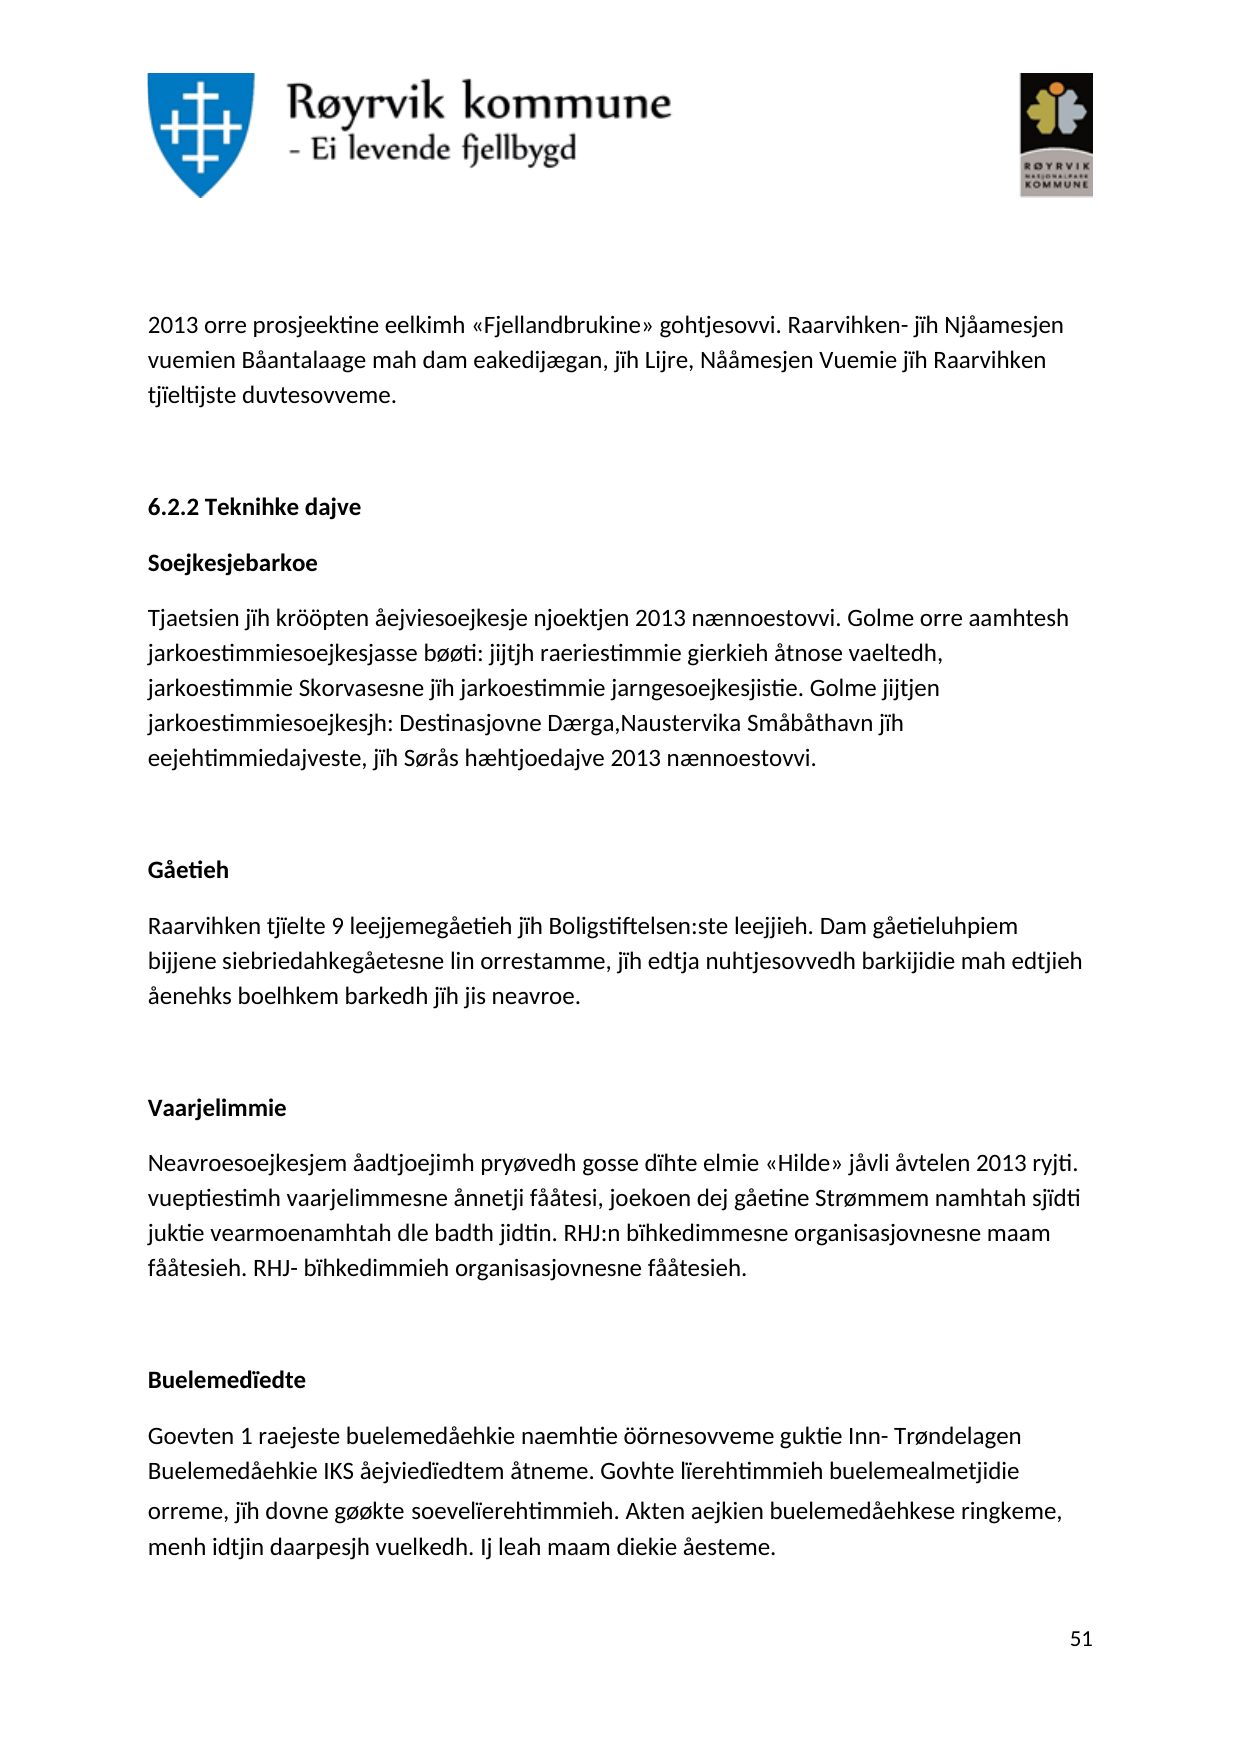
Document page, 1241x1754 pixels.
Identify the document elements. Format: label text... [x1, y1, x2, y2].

text Soejkesjebarkoe [148, 547, 1093, 577]
text Gåetieh [148, 854, 1093, 885]
text Tjaetsien jïh krööpten åejviesoejkesje njoektjen 2013 nænnoestovvi. Golme orre aamhtesh jarkoestimmiesoejkesjasse bøøti: jijtjh raeriestimmie gierkieh åtnose vaeltedh, jarkoestimmie Skorvasesne jïh jarkoestimmie jarngesoejkesjistie. Golme jijtjen jarkoestimmiesoejkesjh: Destinasjovne Dærga,Naustervika Småbåthavn jïh eejehtimmiedajveste, jïh Sørås hæhtjoedajve 2013 nænnoestovvi. [148, 603, 1093, 773]
text Neavroesoejkesjem åadtjoejimh pryøvedh gosse dïhte elmie «Hilde» jåvli åvtelen 2013 ryjti. vueptiestimh vaarjelimmesne ånnetji fååtesi, joekoen dej gåetine Strømmem namhtah sjïdti juktie vearmoenamhtah dle badth jidtin. RHJ:n bïhkedimmesne organisasjovnesne maam fååtesieh. RHJ- bïhkedimmieh organisasjovnesne fååtesieh. [148, 1148, 1093, 1283]
text Buelemedïedte [148, 1364, 1093, 1395]
text 6.2.2 Teknihke dajve [148, 491, 1093, 521]
picture [147, 73, 1093, 198]
text Raarvihken tjïelte 9 leejjemegåetieh jïh Boligstiftelsen:ste leejjieh. Dam gåetieluhpiem bijjene siebriedahkegåetesne lin orrestamme, jïh edtja nuhtjesovvedh barkijidie mah edtjieh åenehks boelhkem barkedh jïh jis neavroe. [148, 910, 1093, 1011]
text Goevten 1 raejeste buelemedåehkie naemhtie öörnesovveme guktie Inn- Trøndelagen Buelemedåehkie IKS åejviedïedtem åtneme. Govhte lïerehtimmieh buelemealmetjidie orreme, jïh dovne gøøkte soevelïerehtimmieh. Akten aejkien buelemedåehkese ringkeme, menh idtjin daarpesjh vuelkedh. Ij leah maam diekie åesteme. [148, 1420, 1093, 1562]
text Vaarjelimmie [148, 1092, 1093, 1122]
text 2013 orre prosjeektine eelkimh «Fjellandbrukine» gohtjesovvi. Raarvihken- jïh Njåamesjen vuemien Båantalaage mah dam eakedijægan, jïh Lijre, Nååmesjen Vuemie jïh Raarvihken tjïeltijste duvtesovveme. [148, 309, 1093, 410]
